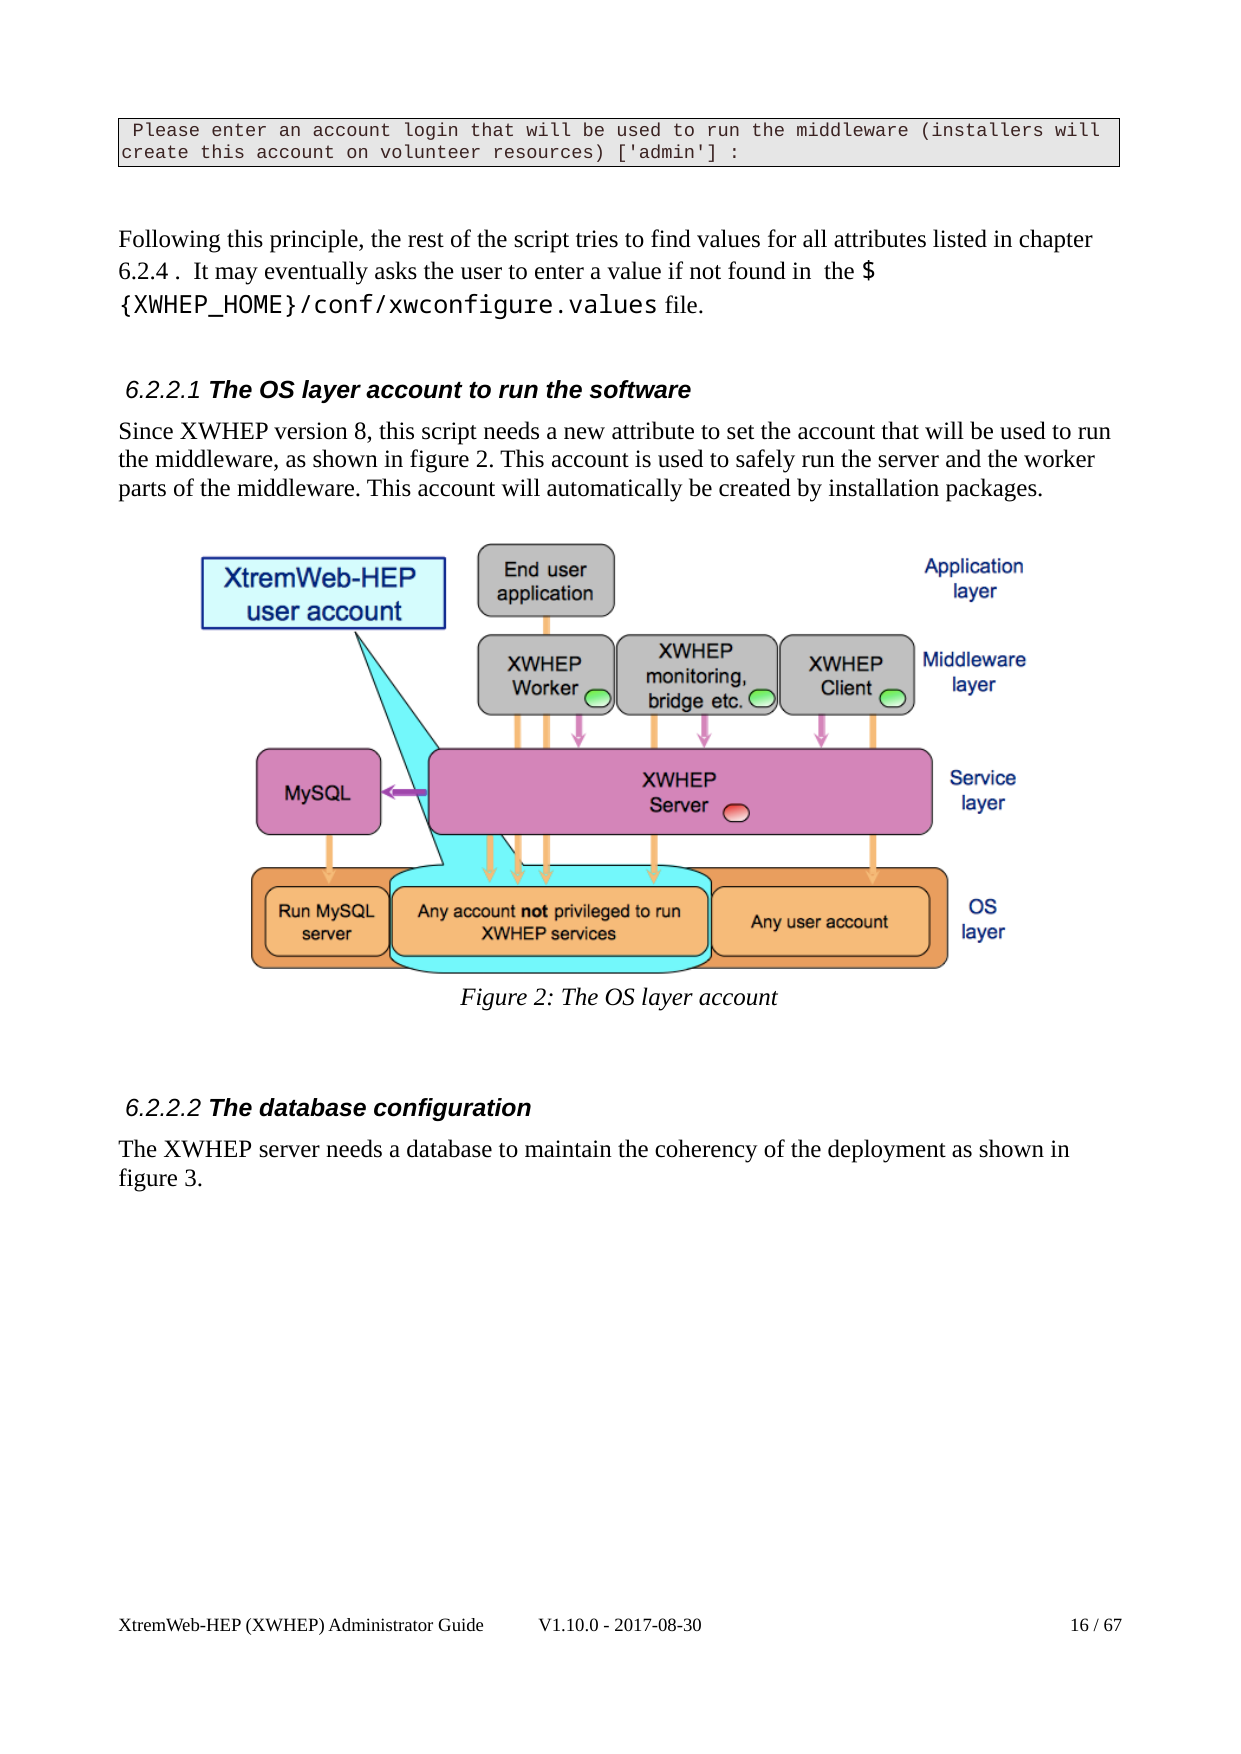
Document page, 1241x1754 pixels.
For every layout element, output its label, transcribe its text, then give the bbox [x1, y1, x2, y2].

picture [198, 543, 1043, 982]
text The XWHEP server needs a database to maintain the coherency of the deployment as shown in figure 3. [118, 1134, 1122, 1191]
text Figure 2: The OS layer account [198, 982, 1042, 1010]
subtitle The database configuration [118, 1093, 1122, 1121]
text Please enter an account login that will be used to run the middleware (installers will create this account on volunteer resources) ['admin'] : [119, 119, 1119, 166]
subtitle The OS layer account to run the software [118, 375, 1122, 403]
text Following this principle, the rest of the script tries to find values for all attributes listed in chapter 6.2.4. It may eventually asks the user to enter a value if not found in the ${XWHEP_HOME}/conf/xwconfigure.values file. [118, 224, 1119, 321]
text Since XWHEP version 8, this script needs a new attribute to set the account that will be used to run the middleware, as shown in figure 2. This account is used to safely run the server and the worker parts of the middleware. This account will automatically be created by installation packages. [118, 416, 1122, 502]
